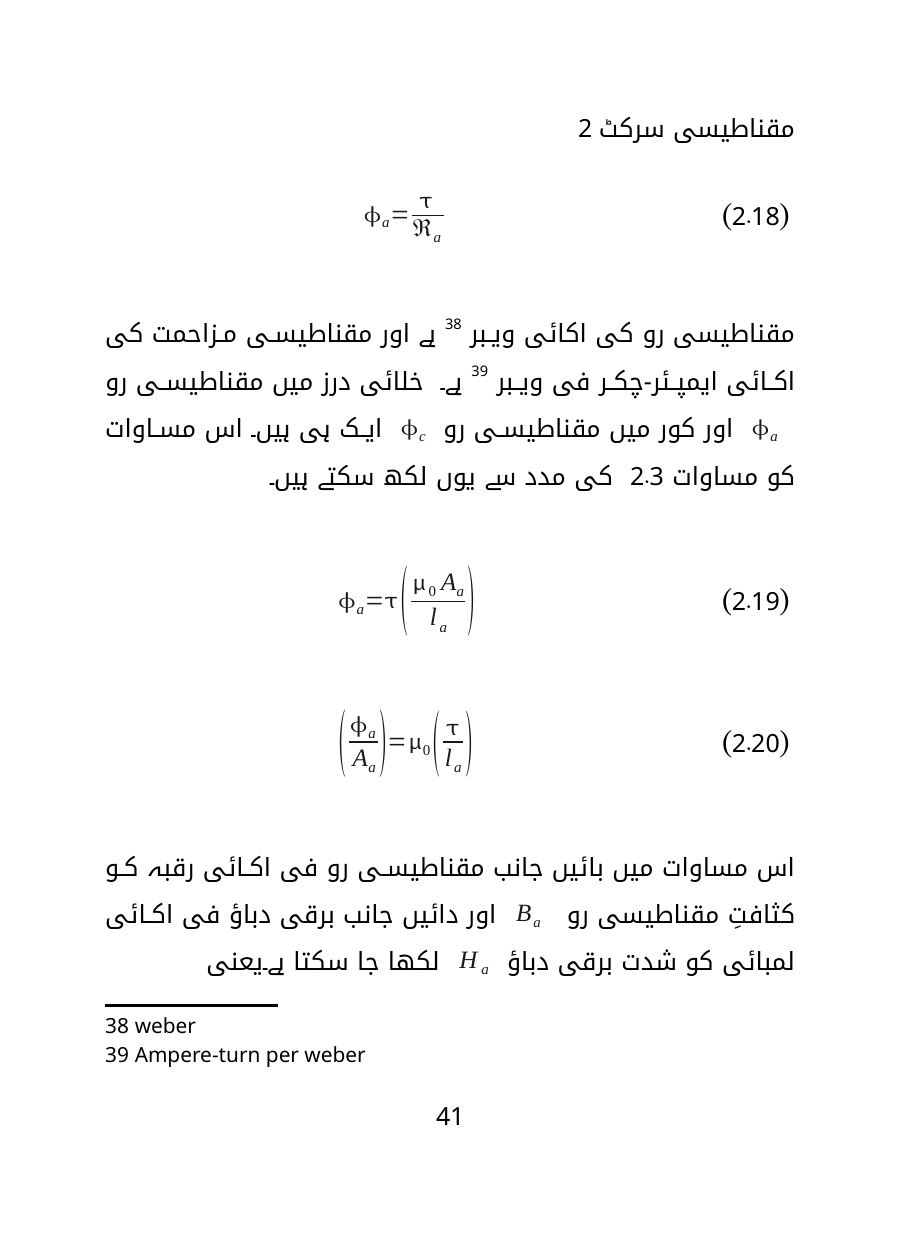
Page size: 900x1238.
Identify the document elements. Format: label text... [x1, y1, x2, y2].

table_header (2.18) [694, 183, 795, 264]
table_header (2.19) [700, 559, 795, 656]
table_header (2.20) [699, 703, 795, 797]
table_header [105, 183, 694, 264]
text weber [105, 1012, 795, 1040]
text Ampere-turn per weber [105, 1040, 795, 1068]
text اس مساوات میں بائیں جانب مقناطیسی رو فی اکائی رقبہ کو کثافتِ مقناطیسی رو اور دائیں جانب برقی دباؤ فی اکائی لمبائی کو شدت برقی دباؤلکھا جا سکتا ہے۔یعنی [105, 844, 795, 986]
table_header [105, 559, 700, 656]
text مقناطیسی رو کی اکائی ویبر ہے اور مقناطیسی مزاحمت کی اکائی ایمپئر-چکر فی ویبر ہے۔ خلائی درز میں مقناطیسی رواور کور میں مقناطیسی روایک ہی ہیں۔ اس مساوات کو مساوات 2.3 کی مدد سے یوں لکھ سکتے ہیں۔ [105, 311, 795, 500]
table_header [105, 703, 699, 797]
